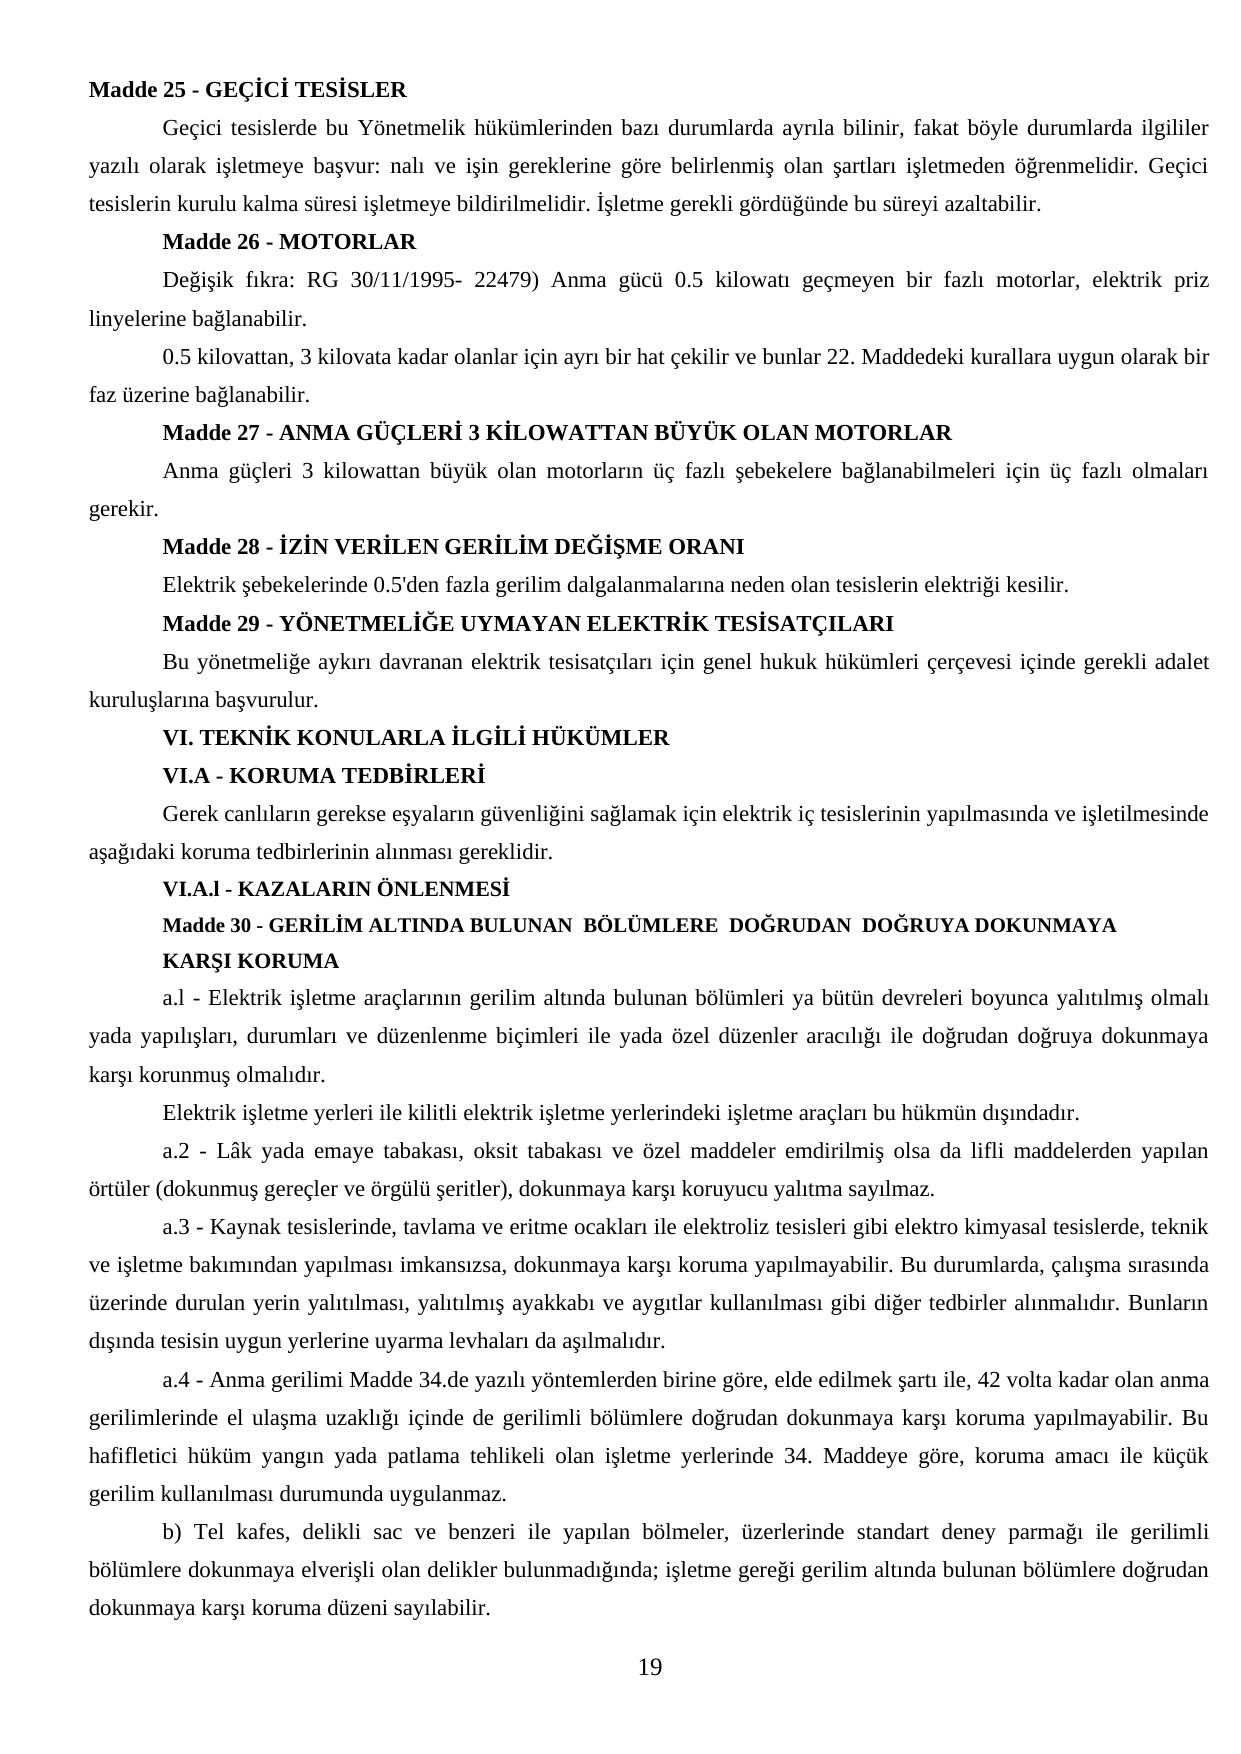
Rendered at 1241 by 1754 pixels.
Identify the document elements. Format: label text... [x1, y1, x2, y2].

text a.4 - Anma gerilimi Madde 34.de yazılı yöntemlerden birine göre, elde edilmek şartı ile, 42 volta kadar olan anma gerilimlerinde el ulaşma uzaklığı içinde de gerilimli bölümlere doğrudan dokunmaya karşı koruma yapılmayabilir. Bu hafifletici hüküm yangın yada patlama tehlikeli olan işletme yerlerinde 34. Maddeye göre, koruma amacı ile küçük gerilim kullanılması durumunda uygulanmaz. [88, 1367, 1211, 1506]
text Değişik fıkra: RG 30/11/1995- 22479) Anma gücü 0.5 kilowatı geçmeyen bir fazlı motorlar, elektrik priz linyelerine bağlanabilir. [88, 267, 1211, 331]
text Bu yönetmeliğe aykırı davranan elektrik tesisatçıları için genel hukuk hükümleri çerçevesi içinde gerekli adalet kuruluşlarına başvurulur. [88, 649, 1211, 712]
text 0.5 kilovattan, 3 kilovata kadar olanlar için ayrı bir hat çekilir ve bunlar 22. Maddedeki kurallara uygun olarak bir faz üzerine bağlanabilir. [88, 344, 1211, 407]
text Anma güçleri 3 kilowattan büyük olan motorların üç fazlı şebekelere bağlanabilmeleri için üç fazlı olmaları gerekir. [88, 458, 1211, 522]
text b) Tel kafes, delikli sac ve benzeri ile yapılan bölmeler, üzerlerinde standart deney parmağı ile gerilimli bölümlere dokunmaya elverişli olan delikler bulunmadığında; işletme gereği gerilim altında bulunan bölümlere doğrudan dokunmaya karşı koruma düzeni sayılabilir. [88, 1519, 1211, 1621]
text a.l - Elektrik işletme araçlarının gerilim altında bulunan bölümleri ya bütün devreleri boyunca yalıtılmış olmalı yada yapılışları, durumları ve düzenlenme biçimleri ile yada özel düzenler aracılığı ile doğrudan doğruya dokunmaya karşı korunmuş olmalıdır. [88, 985, 1211, 1087]
text Geçici tesislerde bu Yönetmelik hükümlerinden bazı durumlarda ayrıla bilinir, fakat böyle durumlarda ilgililer yazılı olarak işletmeye başvur: nalı ve işin gereklerine göre belirlenmiş olan şartları işletmeden öğrenmelidir. Geçici tesislerin kurulu kalma süresi işletmeye bildirilmelidir. İşletme gerekli gördüğünde bu süreyi azaltabilir. [88, 115, 1211, 217]
text Elektrik şebekelerinde 0.5'den fazla gerilim dalgalanmalarına neden olan tesislerin elektriği kesilir. [88, 572, 1211, 598]
text Madde 28 - İZİN VERİLEN GERİLİM DEĞİŞME ORANI [88, 534, 1211, 560]
text Madde 27 - ANMA GÜÇLERİ 3 KİLOWATTAN BÜYÜK OLAN MOTORLAR [88, 420, 1211, 445]
text Elektrik işletme yerleri ile kilitli elektrik işletme yerlerindeki işletme araçları bu hükmün dışındadır. [88, 1100, 1211, 1125]
text Madde 26 - MOTORLAR [88, 229, 1211, 255]
text a.2 - Lâk yada emaye tabakası, oksit tabakası ve özel maddeler emdirilmiş olsa da lifli maddelerden yapılan örtüler (dokunmuş gereçler ve örgülü şeritler), dokunmaya karşı koruyucu yalıtma sayılmaz. [88, 1138, 1211, 1201]
text VI.A.l - KAZALARIN ÖNLENMESİ [88, 877, 1211, 902]
text Madde 30 - GERİLİM ALTINDA BULUNAN BÖLÜMLERE DOĞRUDAN DOĞRUYA DOKUNMAYA [88, 914, 1211, 937]
text Madde 29 - YÖNETMELİĞE UYMAYAN ELEKTRİK TESİSATÇILARI [88, 611, 1211, 636]
text KARŞI KORUMA [88, 949, 1211, 973]
text Madde 25 - GEÇİCİ TESİSLER [88, 77, 1211, 102]
text Gerek canlıların gerekse eşyaların güvenliğini sağlamak için elektrik iç tesislerinin yapılmasında ve işletilmesinde aşağıdaki koruma tedbirlerinin alınması gereklidir. [88, 801, 1211, 865]
text VI.A - KORUMA TEDBİRLERİ [88, 763, 1211, 788]
text a.3 - Kaynak tesislerinde, tavlama ve eritme ocakları ile elektroliz tesisleri gibi elektro kimyasal tesislerde, teknik ve işletme bakımından yapılması imkansızsa, dokunmaya karşı koruma yapılmayabilir. Bu durumlarda, çalışma sırasında üzerinde durulan yerin yalıtılması, yalıtılmış ayakkabı ve aygıtlar kullanılması gibi diğer tedbirler alınmalıdır. Bunların dışında tesisin uygun yerlerine uyarma levhaları da aşılmalıdır. [88, 1214, 1211, 1354]
text VI. TEKNİK KONULARLA İLGİLİ HÜKÜMLER [88, 725, 1211, 750]
